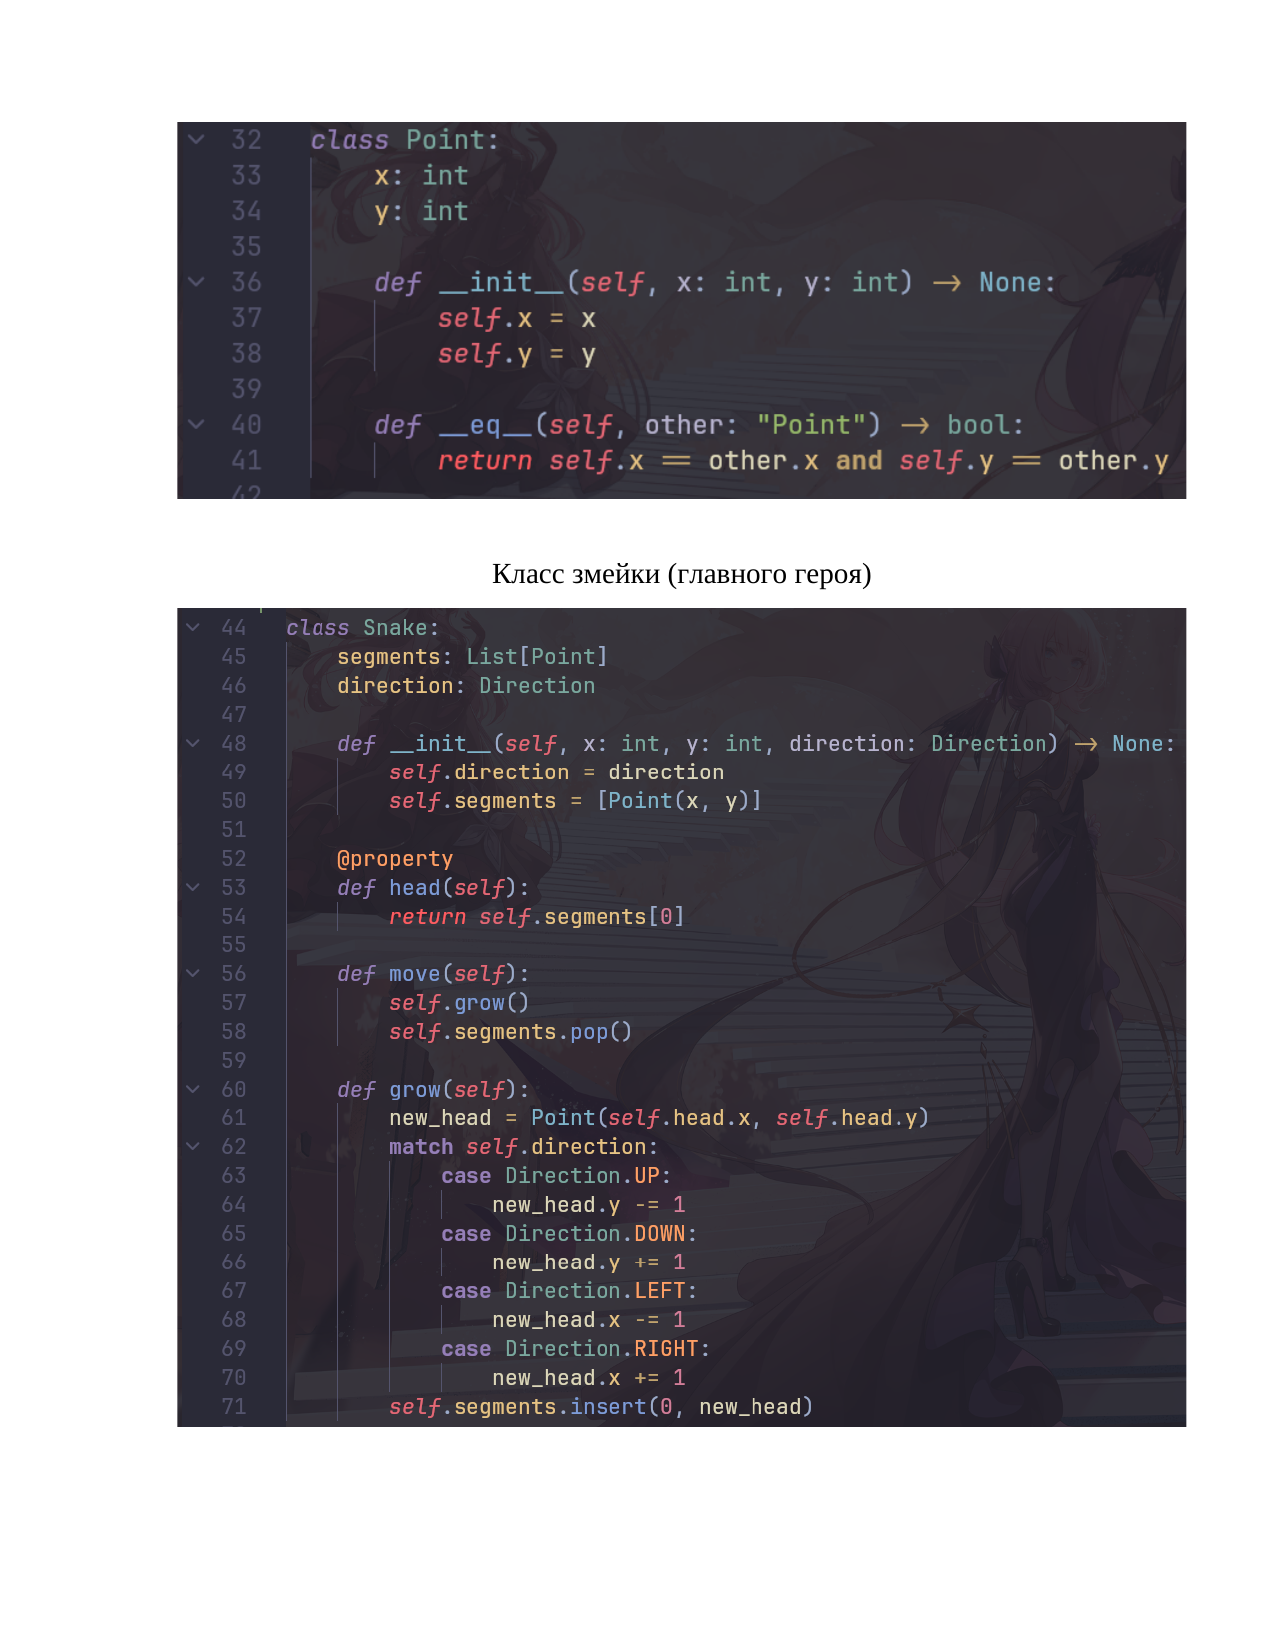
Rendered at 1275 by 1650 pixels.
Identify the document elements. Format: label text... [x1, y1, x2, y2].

picture [177, 122, 1187, 499]
picture [177, 608, 1187, 1427]
text Класс змейки (главного героя) [177, 556, 1186, 590]
